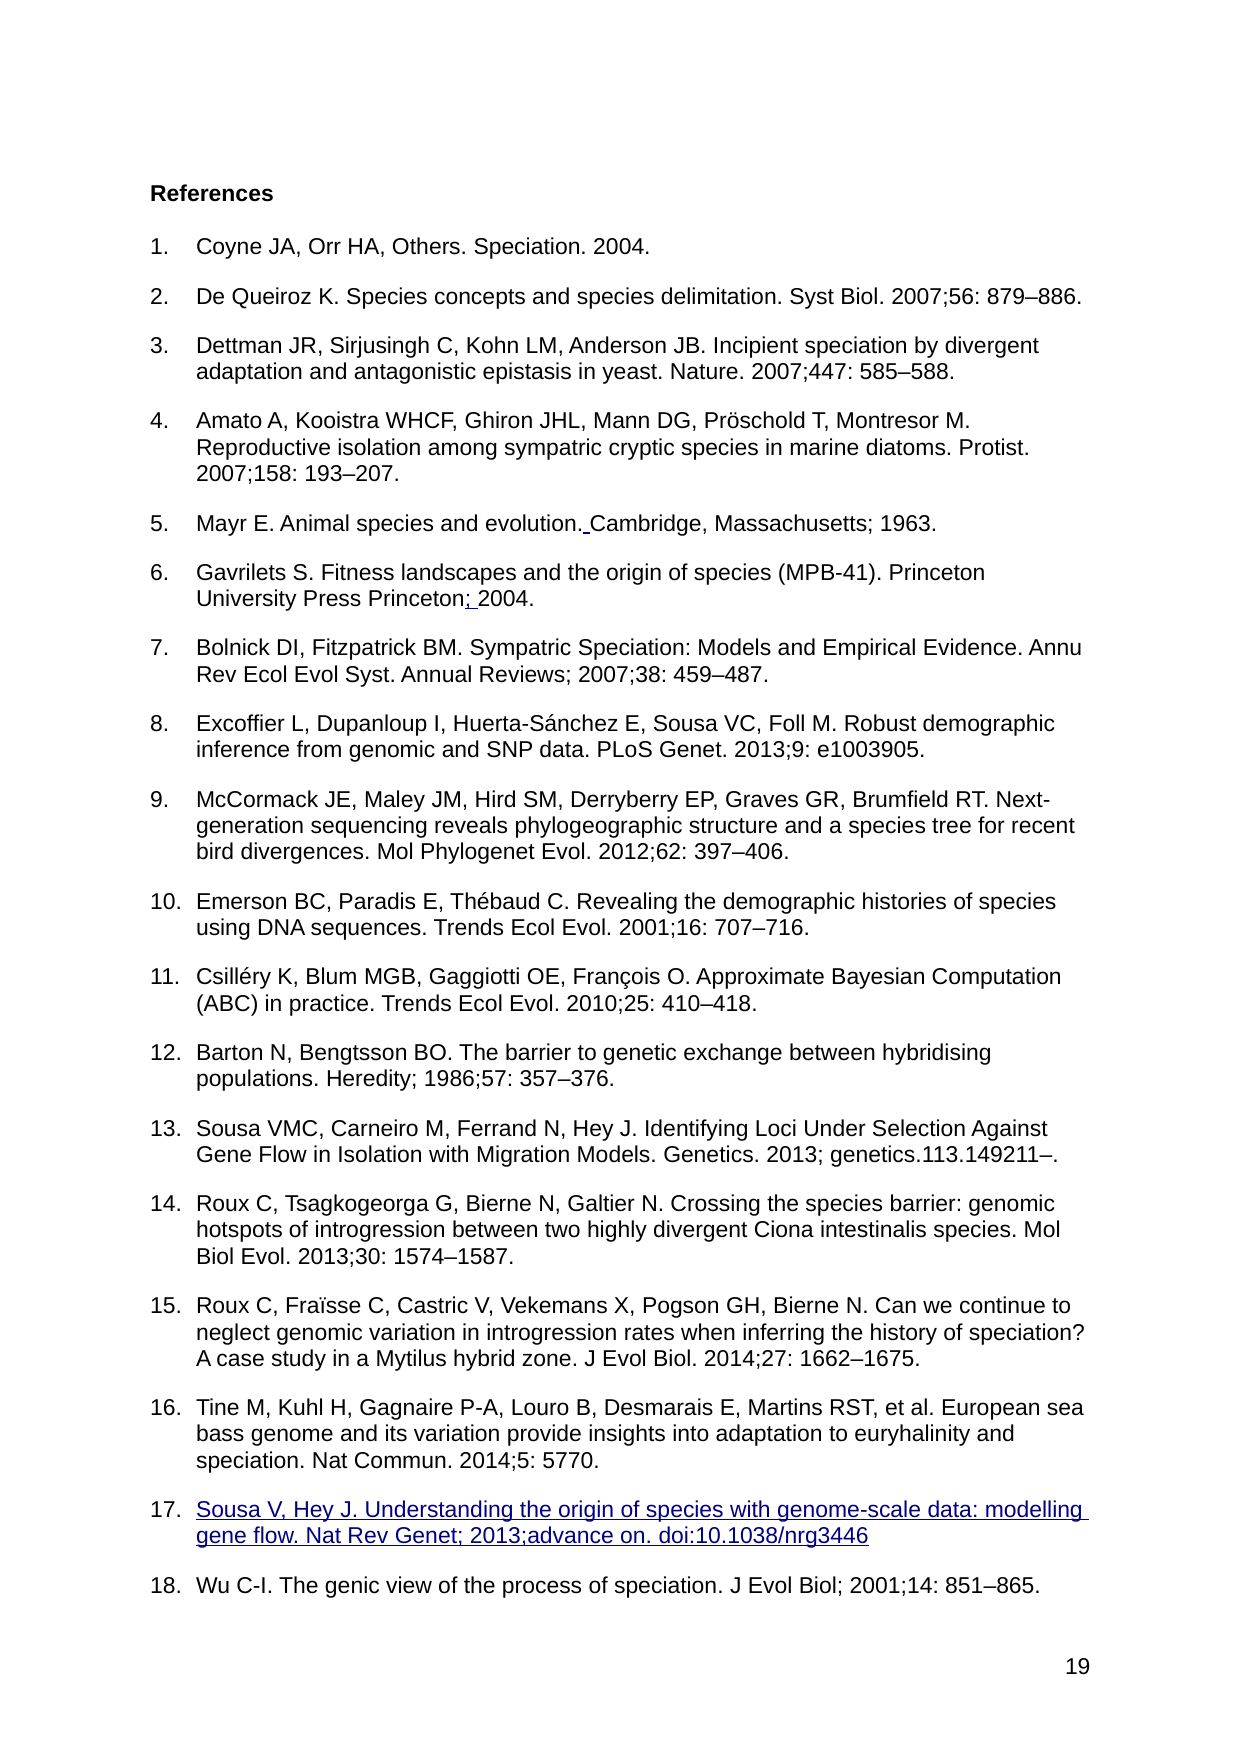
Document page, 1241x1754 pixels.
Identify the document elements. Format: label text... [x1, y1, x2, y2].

text 9. McCormack JE, Maley JM, Hird SM, Derryberry EP, Graves GR, Brumfield RT. Next-generation sequencing reveals phylogeographic structure and a species tree for recent bird divergences. Mol Phylogenet Evol. 2012;62: 397–406. [150, 786, 1090, 865]
text 13. Sousa VMC, Carneiro M, Ferrand N, Hey J. Identifying Loci Under Selection Against Gene Flow in Isolation with Migration Models. Genetics. 2013; genetics.113.149211–. [150, 1114, 1090, 1167]
text 6. Gavrilets S. Fitness landscapes and the origin of species (MPB-41). Princeton University Press Princeton; 2004. [150, 559, 1090, 611]
text 17. Sousa V, Hey J. Understanding the origin of species with genome-scale data: modelling gene flow. Nat Rev Genet; 2013;advance on. doi:10.1038/nrg3446 [150, 1496, 1090, 1549]
text References [150, 180, 1090, 207]
text 8. Excoffier L, Dupanloup I, Huerta-Sánchez E, Sousa VC, Foll M. Robust demographic inference from genomic and SNP data. PLoS Genet. 2013;9: e1003905. [150, 710, 1090, 763]
text 18. Wu C-I. The genic view of the process of speciation. J Evol Biol; 2001;14: 851–865. [150, 1572, 1090, 1598]
text 11. Csilléry K, Blum MGB, Gaggiotti OE, François O. Approximate Bayesian Computation (ABC) in practice. Trends Ecol Evol. 2010;25: 410–418. [150, 963, 1090, 1016]
text 2. De Queiroz K. Species concepts and species delimitation. Syst Biol. 2007;56: 879–886. [150, 283, 1090, 309]
text 7. Bolnick DI, Fitzpatrick BM. Sympatric Speciation: Models and Empirical Evidence. Annu Rev Ecol Evol Syst. Annual Reviews; 2007;38: 459–487. [150, 634, 1090, 687]
text 14. Roux C, Tsagkogeorga G, Bierne N, Galtier N. Crossing the species barrier: genomic hotspots of introgression between two highly divergent Ciona intestinalis species. Mol Biol Evol. 2013;30: 1574–1587. [150, 1190, 1090, 1269]
text 5. Mayr E. Animal species and evolution. Cambridge, Massachusetts; 1963. [150, 509, 1090, 536]
text 12. Barton N, Bengtsson BO. The barrier to genetic exchange between hybridising populations. Heredity; 1986;57: 357–376. [150, 1039, 1090, 1092]
text 1. Coyne JA, Orr HA, Others. Speciation. 2004. [150, 233, 1090, 260]
text 10. Emerson BC, Paradis E, Thébaud C. Revealing the demographic histories of species using DNA sequences. Trends Ecol Evol. 2001;16: 707–716. [150, 888, 1090, 940]
text 4. Amato A, Kooistra WHCF, Ghiron JHL, Mann DG, Pröschold T, Montresor M. Reproductive isolation among sympatric cryptic species in marine diatoms. Protist. 2007;158: 193–207. [150, 407, 1090, 487]
text 15. Roux C, Fraïsse C, Castric V, Vekemans X, Pogson GH, Bierne N. Can we continue to neglect genomic variation in introgression rates when inferring the history of speciation? A case study in a Mytilus hybrid zone. J Evol Biol. 2014;27: 1662–1675. [150, 1292, 1090, 1371]
text 16. Tine M, Kuhl H, Gagnaire P-A, Louro B, Desmarais E, Martins RST, et al. European sea bass genome and its variation provide insights into adaptation to euryhalinity and speciation. Nat Commun. 2014;5: 5770. [150, 1394, 1090, 1473]
text 3. Dettman JR, Sirjusingh C, Kohn LM, Anderson JB. Incipient speciation by divergent adaptation and antagonistic epistasis in yeast. Nature. 2007;447: 585–588. [150, 332, 1090, 384]
